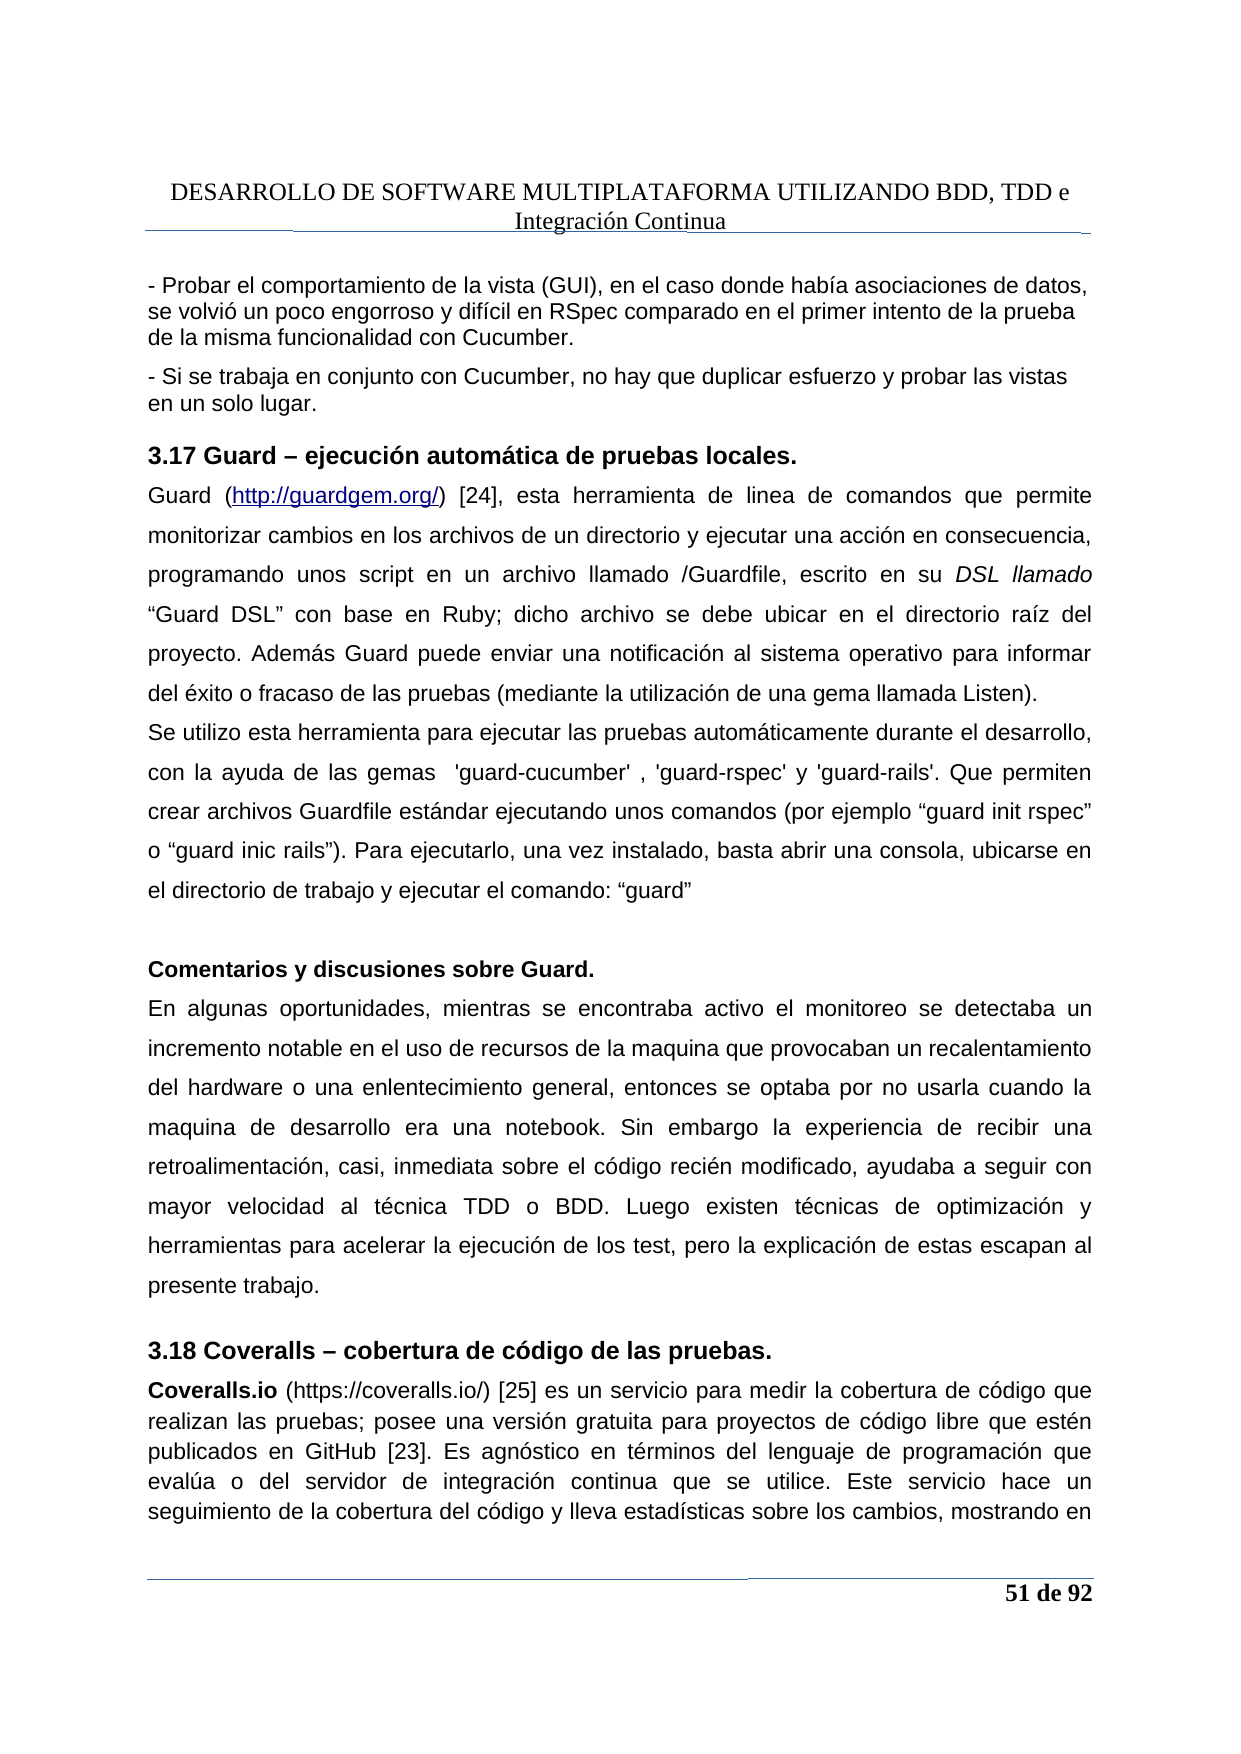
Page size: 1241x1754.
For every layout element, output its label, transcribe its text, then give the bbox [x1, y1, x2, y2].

text Comentarios y discusiones sobre Guard. [148, 956, 1093, 982]
text - Si se trabaja en conjunto con Cucumber, no hay que duplicar esfuerzo y probar las vistas en un solo lugar. [148, 363, 1093, 416]
subtitle 3.18 Coveralls – cobertura de código de las pruebas. [148, 1336, 1093, 1365]
text - Probar el comportamiento de la vista (GUI), en el caso donde había asociaciones de datos, se volvió un poco engorroso y difícil en RSpec comparado en el primer intento de la prueba de la misma funcionalidad con Cucumber. [148, 272, 1093, 351]
text En algunas oportunidades, mientras se encontraba activo el monitoreo se detectaba un incremento notable en el uso de recursos de la maquina que provocaban un recalentamiento del hardware o una enlentecimiento general, entonces se optaba por no usarla cuando la maquina de desarrollo era una notebook. Sin embargo la experiencia de recibir una retroalimentación, casi, inmediata sobre el código recién modificado, ayudaba a seguir con mayor velocidad al técnica TDD o BDD. Luego existen técnicas de optimización y herramientas para acelerar la ejecución de los test, pero la explicación de estas escapan al presente trabajo. [148, 995, 1093, 1298]
text Se utilizo esta herramienta para ejecutar las pruebas automáticamente durante el desarrollo, con la ayuda de las gemas 'guard-cucumber' , 'guard-rspec' y 'guard-rails'. Que permiten crear archivos Guardfile estándar ejecutando unos comandos (por ejemplo “guard init rspec” o “guard inic rails”). Para ejecutarlo, una vez instalado, basta abrir una consola, ubicarse en el directorio de trabajo y ejecutar el comando: “guard” [148, 719, 1093, 903]
text Guard (http://guardgem.org/) [24], esta herramienta de linea de comandos que permite monitorizar cambios en los archivos de un directorio y ejecutar una acción en consecuencia, programando unos script en un archivo llamado /Guardfile, escrito en su DSL llamado “Guard DSL” con base en Ruby; dicho archivo se debe ubicar en el directorio raíz del proyecto. Además Guard puede enviar una notificación al sistema operativo para informar del éxito o fracaso de las pruebas (mediante la utilización de una gema llamada Listen). [148, 482, 1093, 706]
subtitle 3.17 Guard – ejecución automática de pruebas locales. [148, 441, 1093, 470]
text Coveralls.io (https://coveralls.io/) [25] es un servicio para medir la cobertura de código que realizan las pruebas; posee una versión gratuita para proyectos de código libre que estén publicados en GitHub [23]. Es agnóstico en términos del lenguaje de programación que evalúa o del servidor de integración continua que se utilice. Este servicio hace un seguimiento de la cobertura del código y lleva estadísticas sobre los cambios, mostrando en [148, 1377, 1093, 1525]
